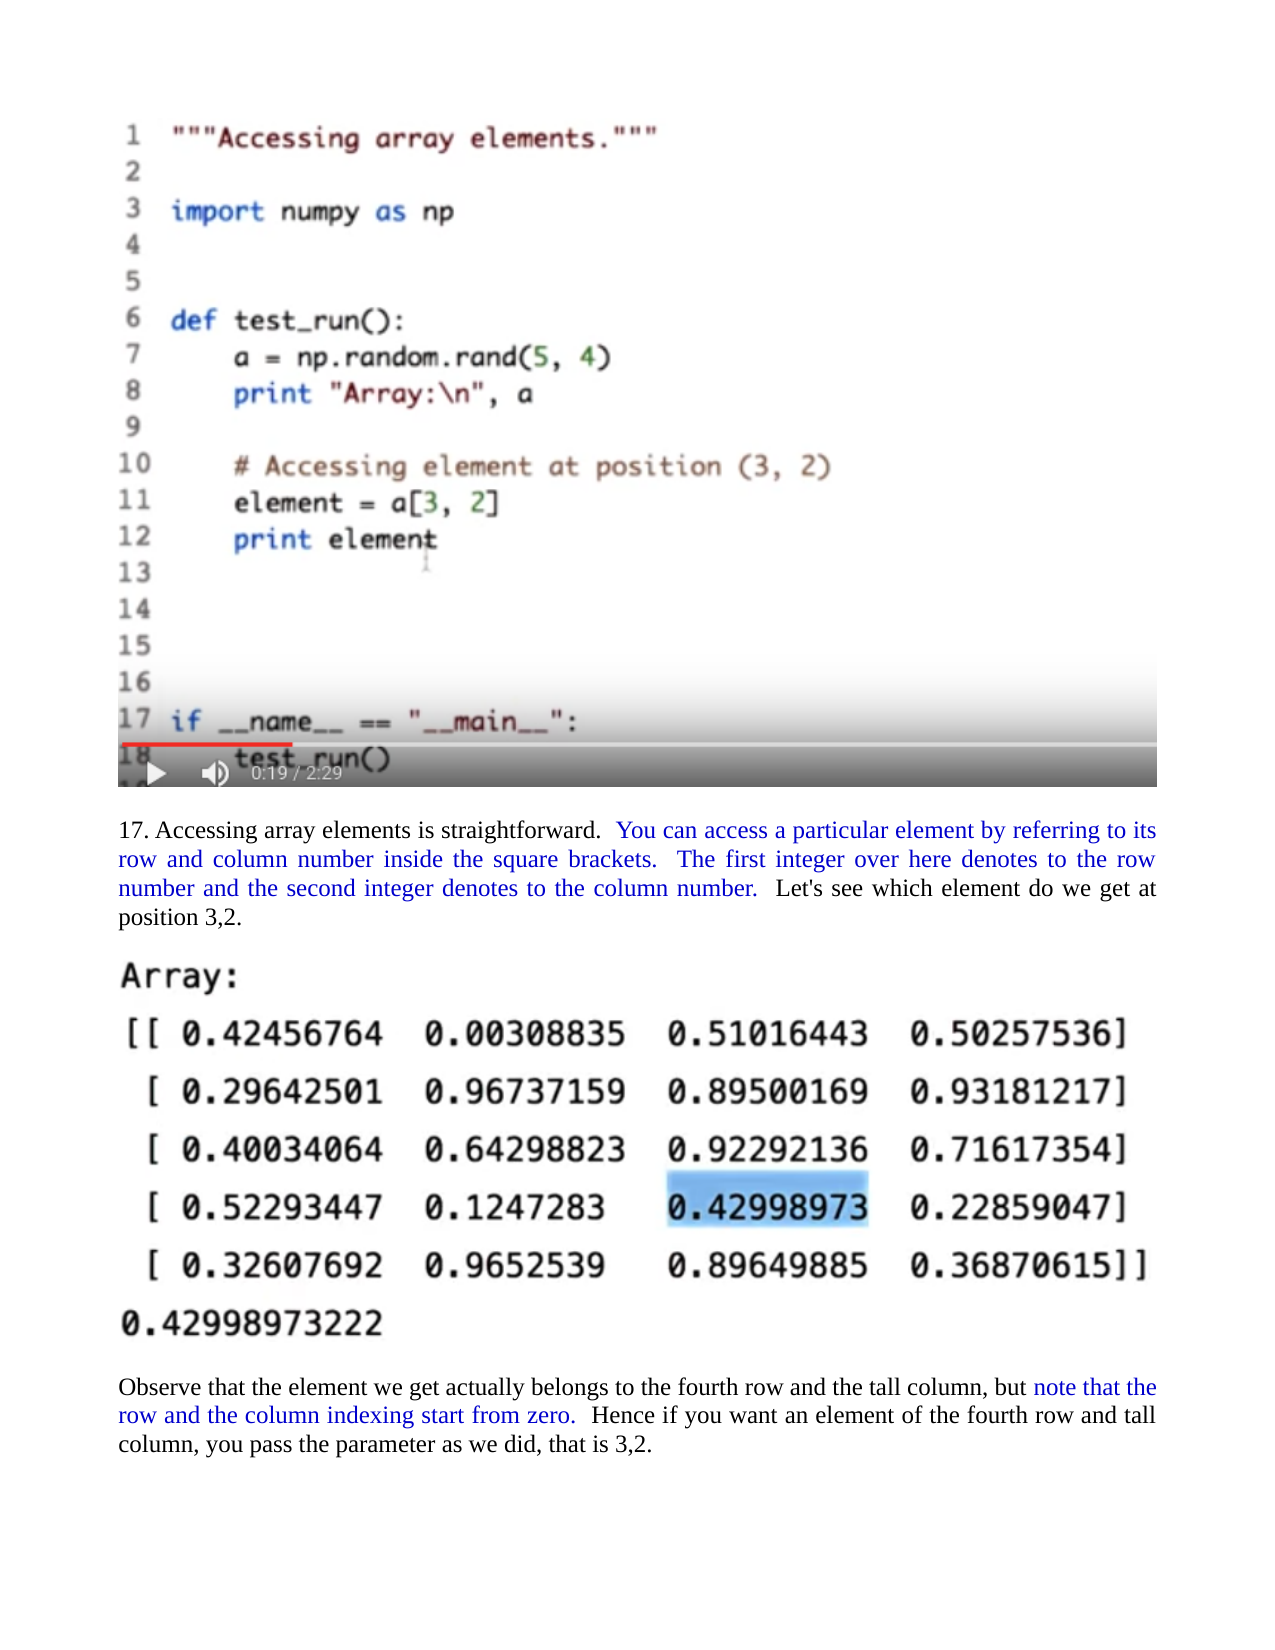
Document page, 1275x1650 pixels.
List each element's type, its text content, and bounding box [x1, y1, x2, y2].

picture [118, 959, 1157, 1343]
picture [118, 118, 1157, 787]
text 17. Accessing array elements is straightforward. You can access a particular element by referring to its row and column number inside the square brackets. The first integer over here denotes to the row number and the second integer denotes to the column number. Let's see which element do we get at position 3,2. [118, 816, 1157, 931]
text Observe that the element we get actually belongs to the fourth row and the tall column, but note that the row and the column indexing start from zero. Hence if you want an element of the fourth row and tall column, you pass the parameter as we did, that is 3,2. [118, 1372, 1157, 1458]
